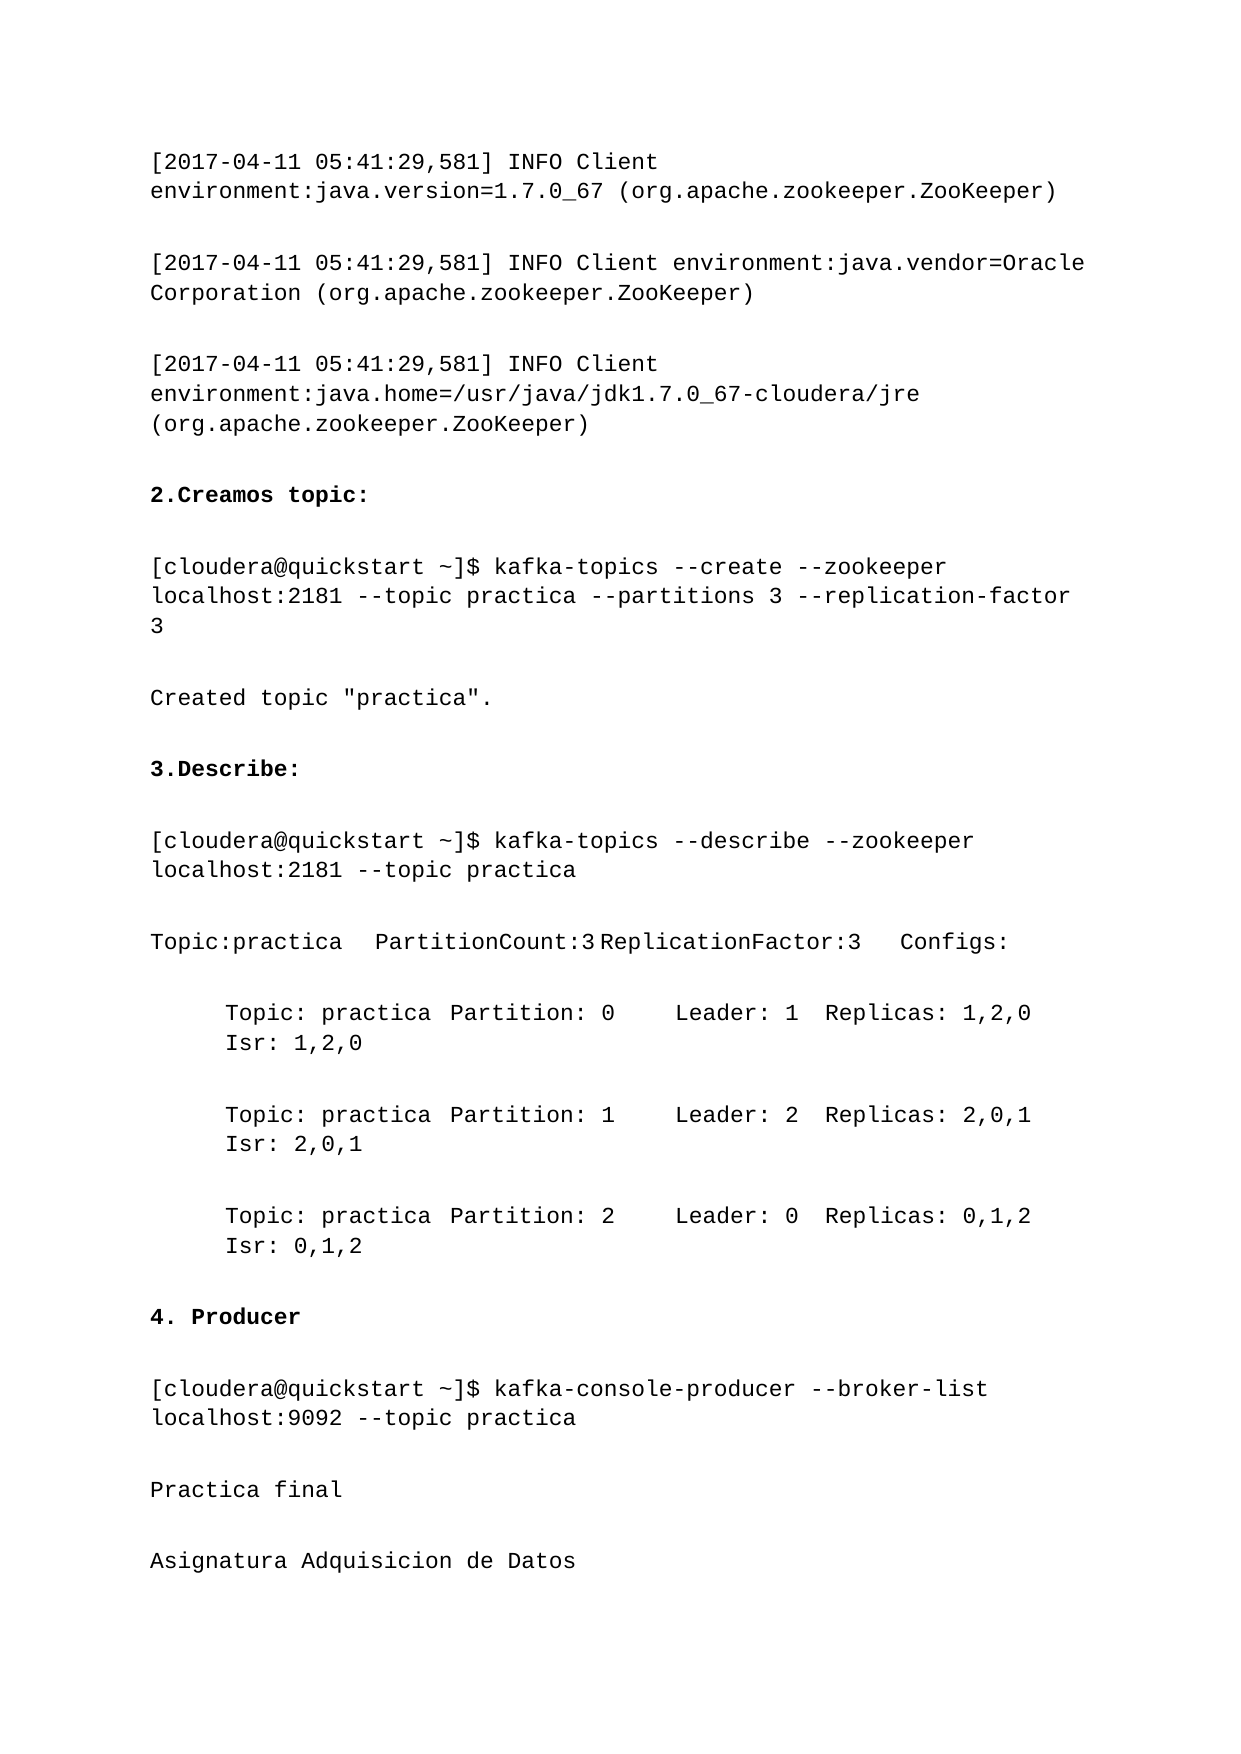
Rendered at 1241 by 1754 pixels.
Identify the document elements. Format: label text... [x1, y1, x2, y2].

text Topic:practica PartitionCount:3 ReplicationFactor:3 Configs: [150, 930, 1090, 956]
text [2017-04-11 05:41:29,581] INFO Client environment:java.home=/usr/java/jdk1.7.0_67-cloudera/jre (org.apache.zookeeper.ZooKeeper) [150, 352, 1090, 438]
text [2017-04-11 05:41:29,581] INFO Client environment:java.version=1.7.0_67 (org.apache.zookeeper.ZooKeeper) [150, 150, 1090, 206]
list Created topic "practica". [150, 686, 1090, 712]
text Topic: practica Partition: 1 Leader: 2 Replicas: 2,0,1 Isr: 2,0,1 [150, 1103, 1090, 1159]
text [cloudera@quickstart ~]$ kafka-console-producer --broker-list localhost:9092 --topic practica [150, 1377, 1090, 1433]
text [2017-04-11 05:41:29,581] INFO Client environment:java.vendor=Oracle Corporation (org.apache.zookeeper.ZooKeeper) [150, 251, 1090, 307]
text 2.Creamos topic: [150, 483, 1090, 509]
text Asignatura Adquisicion de Datos [150, 1549, 1090, 1576]
text Topic: practica Partition: 2 Leader: 0 Replicas: 0,1,2 Isr: 0,1,2 [150, 1204, 1090, 1260]
text Practica final [150, 1478, 1090, 1504]
list 3.Describe: [150, 757, 1090, 783]
text Topic: practica Partition: 0 Leader: 1 Replicas: 1,2,0 Isr: 1,2,0 [150, 1002, 1090, 1057]
text 4. Producer [150, 1305, 1090, 1331]
text [cloudera@quickstart ~]$ kafka-topics --describe --zookeeper localhost:2181 --topic practica [150, 829, 1090, 885]
list [cloudera@quickstart ~]$ kafka-topics --create --zookeeper localhost:2181 --topic practica --partitions 3 --replication-factor 3 [150, 555, 1090, 641]
